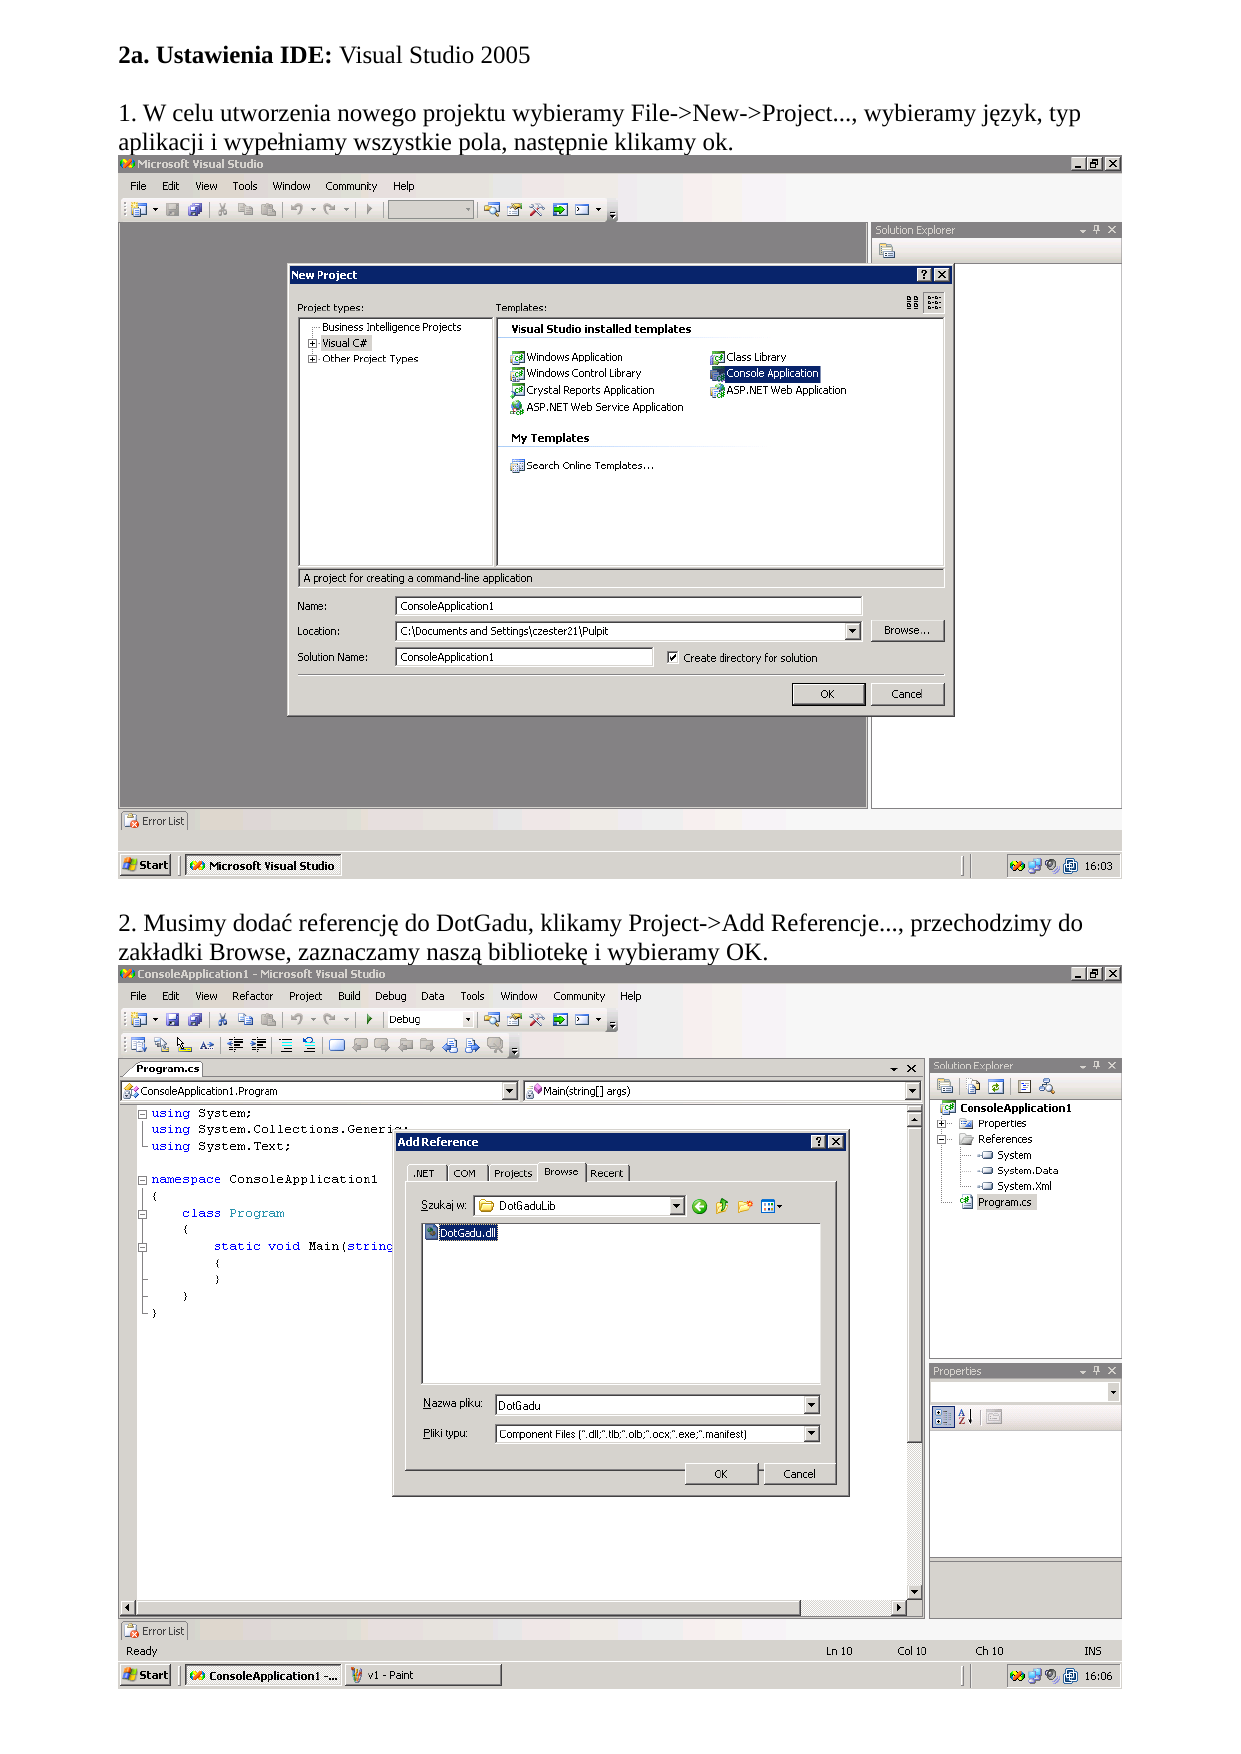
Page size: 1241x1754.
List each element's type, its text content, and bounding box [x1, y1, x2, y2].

picture [118, 965, 1122, 1689]
text 1. W celu utworzenia nowego projektu wybieramy File->New->Project..., wybieramy język, typ aplikacji i wypełniamy wszystkie pola, następnie klikamy ok. [118, 98, 1122, 155]
text 2. Musimy dodać referencję do DotGadu, klikamy Project->Add Referencje..., przechodzimy do zakładki Browse, zaznaczamy naszą bibliotekę i wybieramy OK. [118, 908, 1122, 965]
picture [118, 155, 1122, 879]
text 2a. Ustawienia IDE: Visual Studio 2005 [118, 41, 1122, 69]
